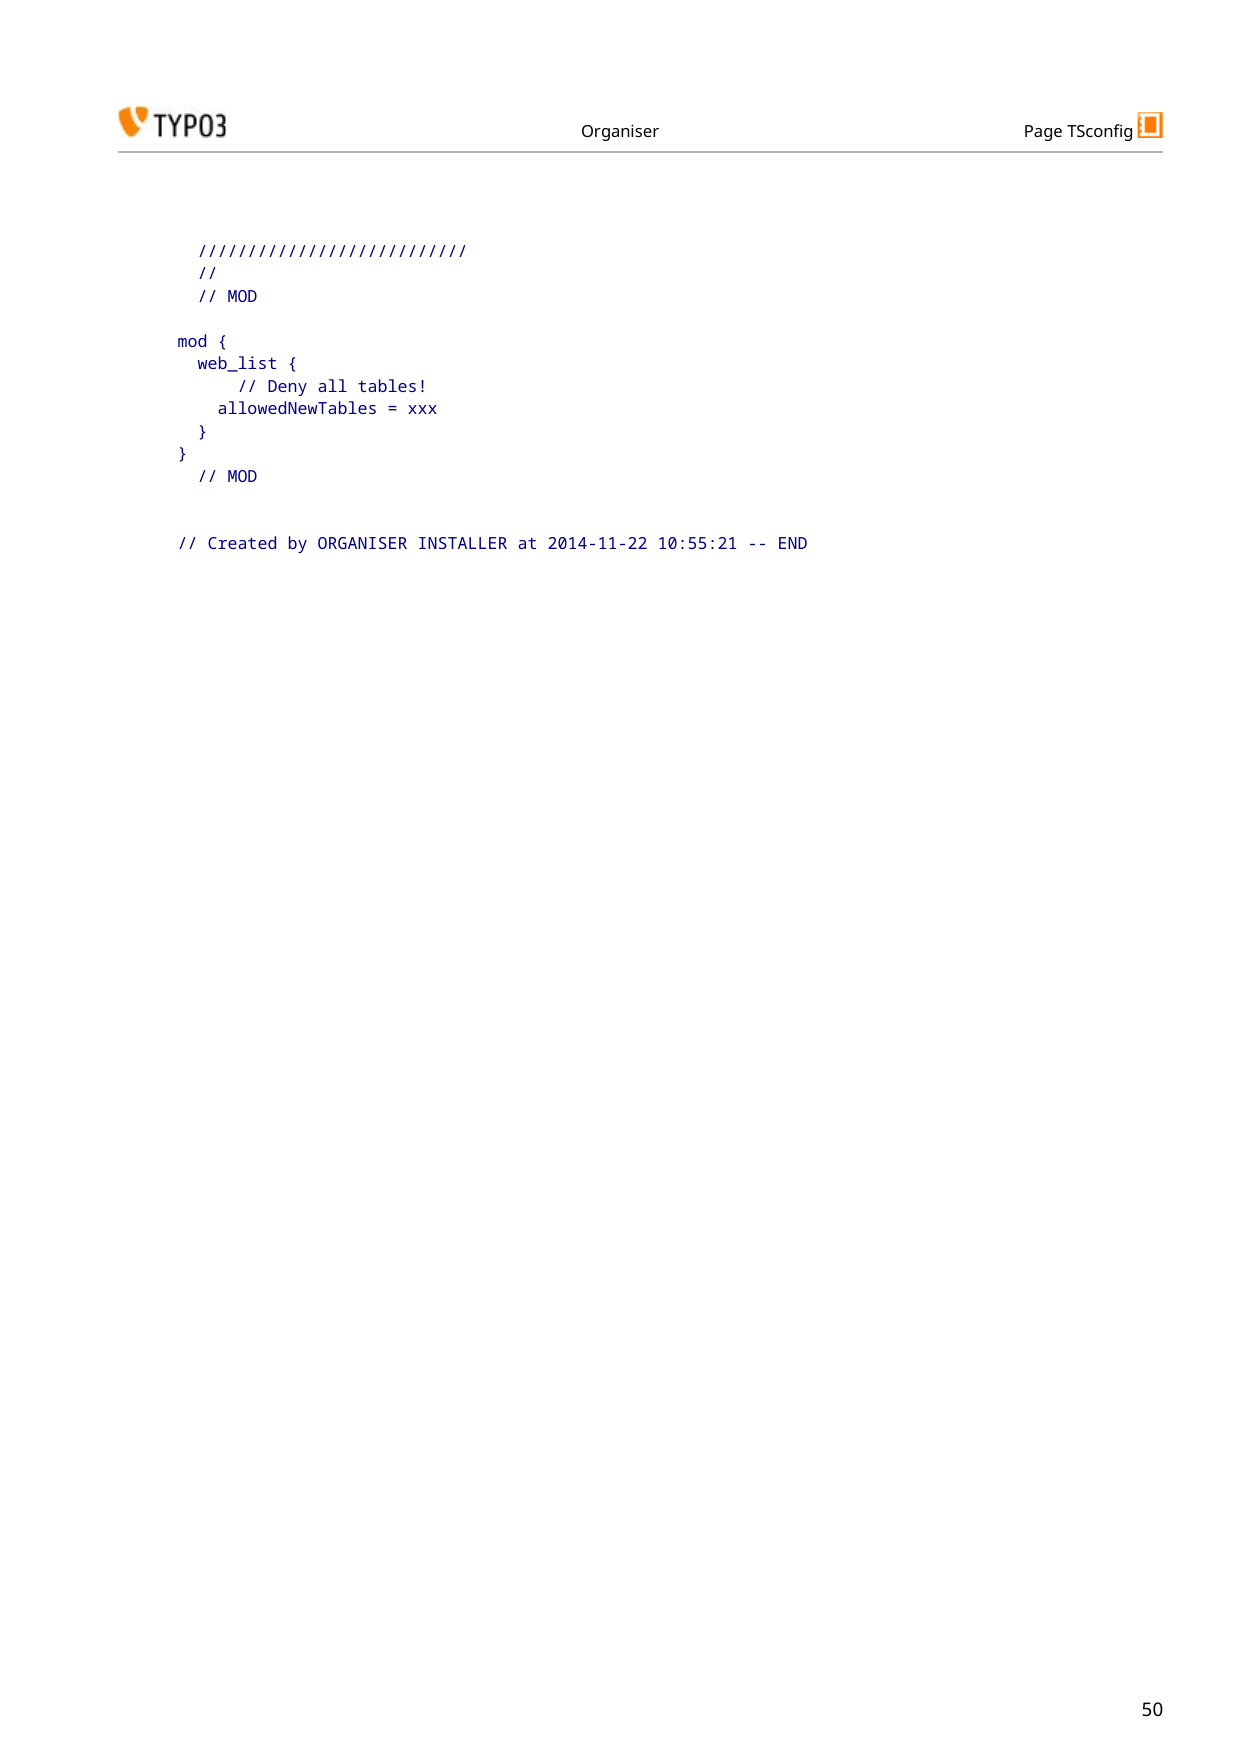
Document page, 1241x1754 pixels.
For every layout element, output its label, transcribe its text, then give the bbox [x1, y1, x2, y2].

text web_list { [177, 352, 1163, 375]
text // MOD [177, 285, 1163, 307]
picture [118, 106, 227, 138]
text // [177, 262, 1163, 285]
text } [177, 442, 1163, 465]
text // MOD [177, 465, 1163, 487]
text } [177, 420, 1163, 442]
text /////////////////////////// [177, 240, 1163, 262]
text allowedNewTables = xxx [177, 397, 1163, 420]
text mod { [177, 330, 1163, 352]
picture [1137, 112, 1163, 138]
text // Created by ORGANISER INSTALLER at 2014-11-22 10:55:21 -- END [177, 532, 1163, 555]
text // Deny all tables! [177, 375, 1163, 397]
